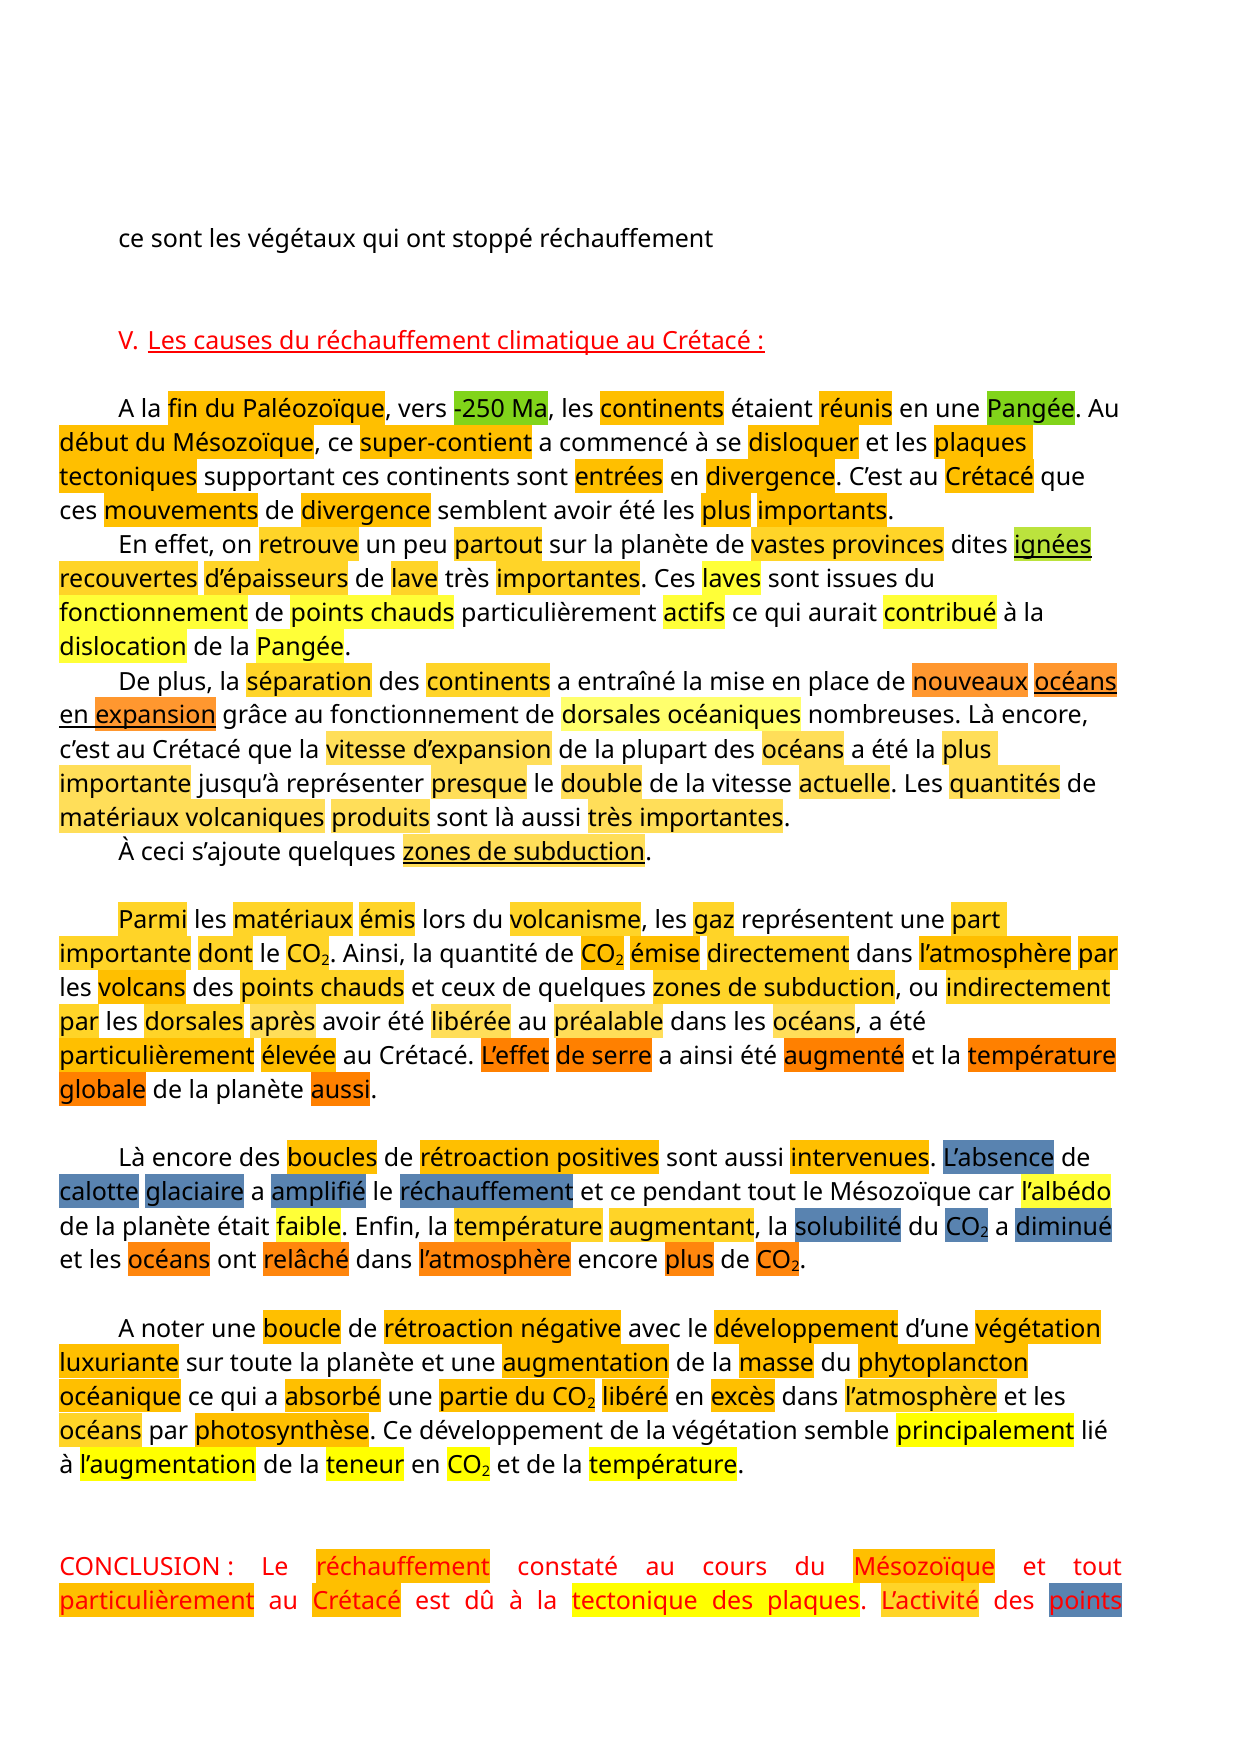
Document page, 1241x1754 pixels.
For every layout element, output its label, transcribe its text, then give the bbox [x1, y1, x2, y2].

list De plus, la séparation des continents a entraîné la mise en place de nouveaux océans en expansion grâce au fonctionnement de dorsales océaniques nombreuses. Là encore, c’est au Crétacé que la vitesse d’expansion de la plupart des océans a été la plus importante jusqu’à représenter presque le double de la vitesse actuelle. Les quantités de matériaux volcaniques produits sont là aussi très importantes. [59, 663, 1122, 833]
list CONCLUSION : Le réchauffement constaté au cours du Mésozoïque et tout particulièrement au Crétacé est dû à la tectonique des plaques. L’activité des points [59, 1549, 1122, 1617]
list En effet, on retrouve un peu partout sur la planète de vastes provinces dites ignées recouvertes d’épaisseurs de lave très importantes. Ces laves sont issues du fonctionnement de points chauds particulièrement actifs ce qui aurait contribué à la dislocation de la Pangée. [59, 527, 1122, 663]
text ce sont les végétaux qui ont stoppé réchauffement [118, 220, 1122, 254]
list À ceci s’ajoute quelques zones de subduction. [59, 833, 1122, 867]
list A la fin du Paléozoïque, vers -250 Ma, les continents étaient réunis en une Pangée. Au début du Mésozoïque, ce super-contient a commencé à se disloquer et les plaques tectoniques supportant ces continents sont entrées en divergence. C’est au Crétacé que ces mouvements de divergence semblent avoir été les plus importants. [59, 391, 1122, 527]
list Là encore des boucles de rétroaction positives sont aussi intervenues. L’absence de calotte glaciaire a amplifié le réchauffement et ce pendant tout le Mésozoïque car l’albédo de la planète était faible. Enfin, la température augmentant, la solubilité du CO2 a diminué et les océans ont relâché dans l’atmosphère encore plus de CO2. [59, 1140, 1122, 1276]
list V. Les causes du réchauffement climatique au Crétacé : [59, 322, 1122, 357]
list Parmi les matériaux émis lors du volcanisme, les gaz représentent une part importante dont le CO2. Ainsi, la quantité de CO2 émise directement dans l’atmosphère par les volcans des points chauds et ceux de quelques zones de subduction, ou indirectement par les dorsales après avoir été libérée au préalable dans les océans, a été particulièrement élevée au Crétacé. L’effet de serre a ainsi été augmenté et la température globale de la planète aussi. [59, 902, 1122, 1106]
list A noter une boucle de rétroaction négative avec le développement d’une végétation luxuriante sur toute la planète et une augmentation de la masse du phytoplancton océanique ce qui a absorbé une partie du CO2 libéré en excès dans l’atmosphère et les océans par photosynthèse. Ce développement de la végétation semble principalement lié à l’augmentation de la teneur en CO2 et de la température. [59, 1310, 1122, 1481]
